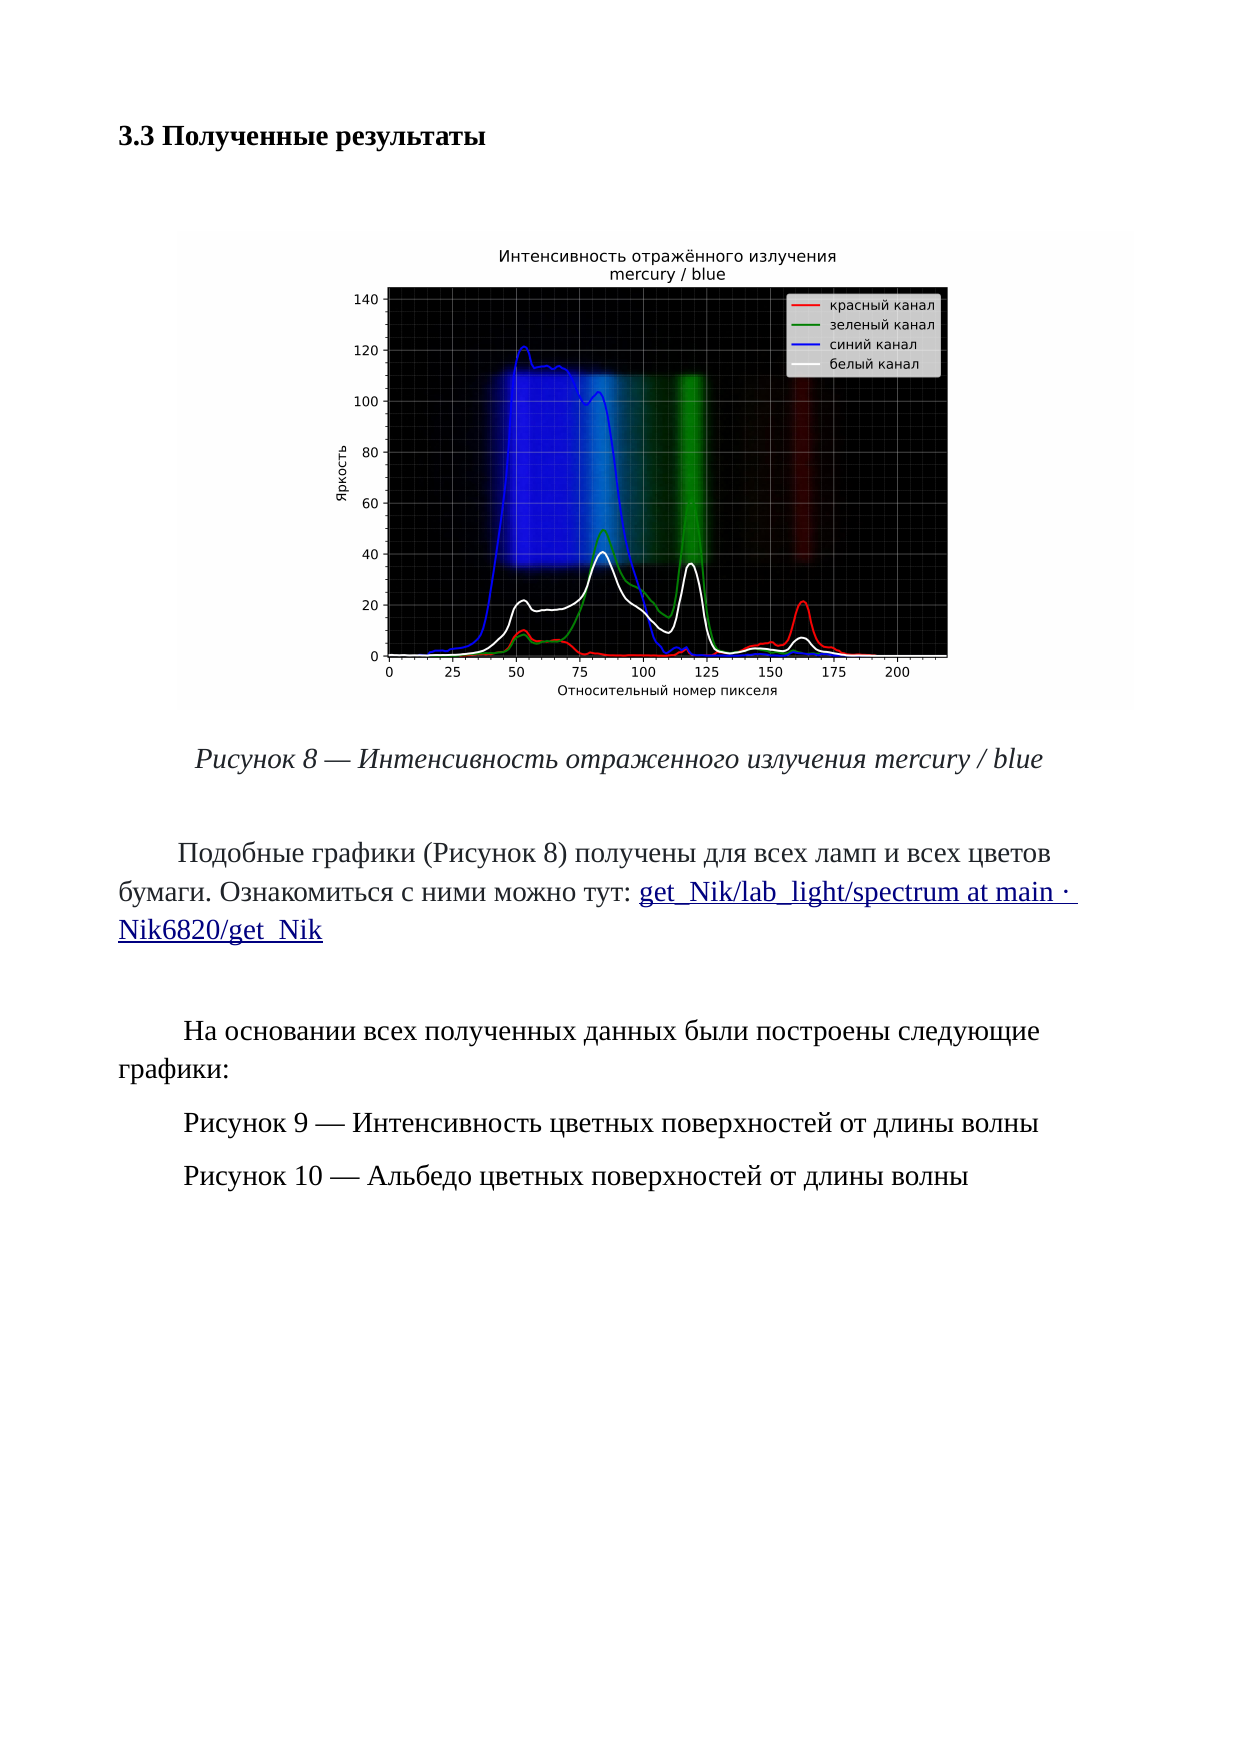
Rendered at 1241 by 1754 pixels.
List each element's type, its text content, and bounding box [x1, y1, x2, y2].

text Рисунок 10 — Альбедо цветных поверхностей от длины волны [118, 1158, 1122, 1191]
picture [177, 231, 1134, 710]
text Подобные графики (Рисунок 8) получены для всех ламп и всех цветов бумаги. Ознакомиться с ними можно тут: get_Nik/lab_light/spectrum at main · Nik6820/get_Nik [118, 835, 1122, 946]
text На основании всех полученных данных были построены следующие графики: [118, 1013, 1122, 1085]
subtitle 3.3 Полученные результаты [118, 118, 1122, 152]
text Рисунок 9 — Интенсивность цветных поверхностей от длины волны [118, 1105, 1122, 1138]
text Рисунок 8 — Интенсивность отраженного излучения mercury / blue [118, 742, 1122, 775]
